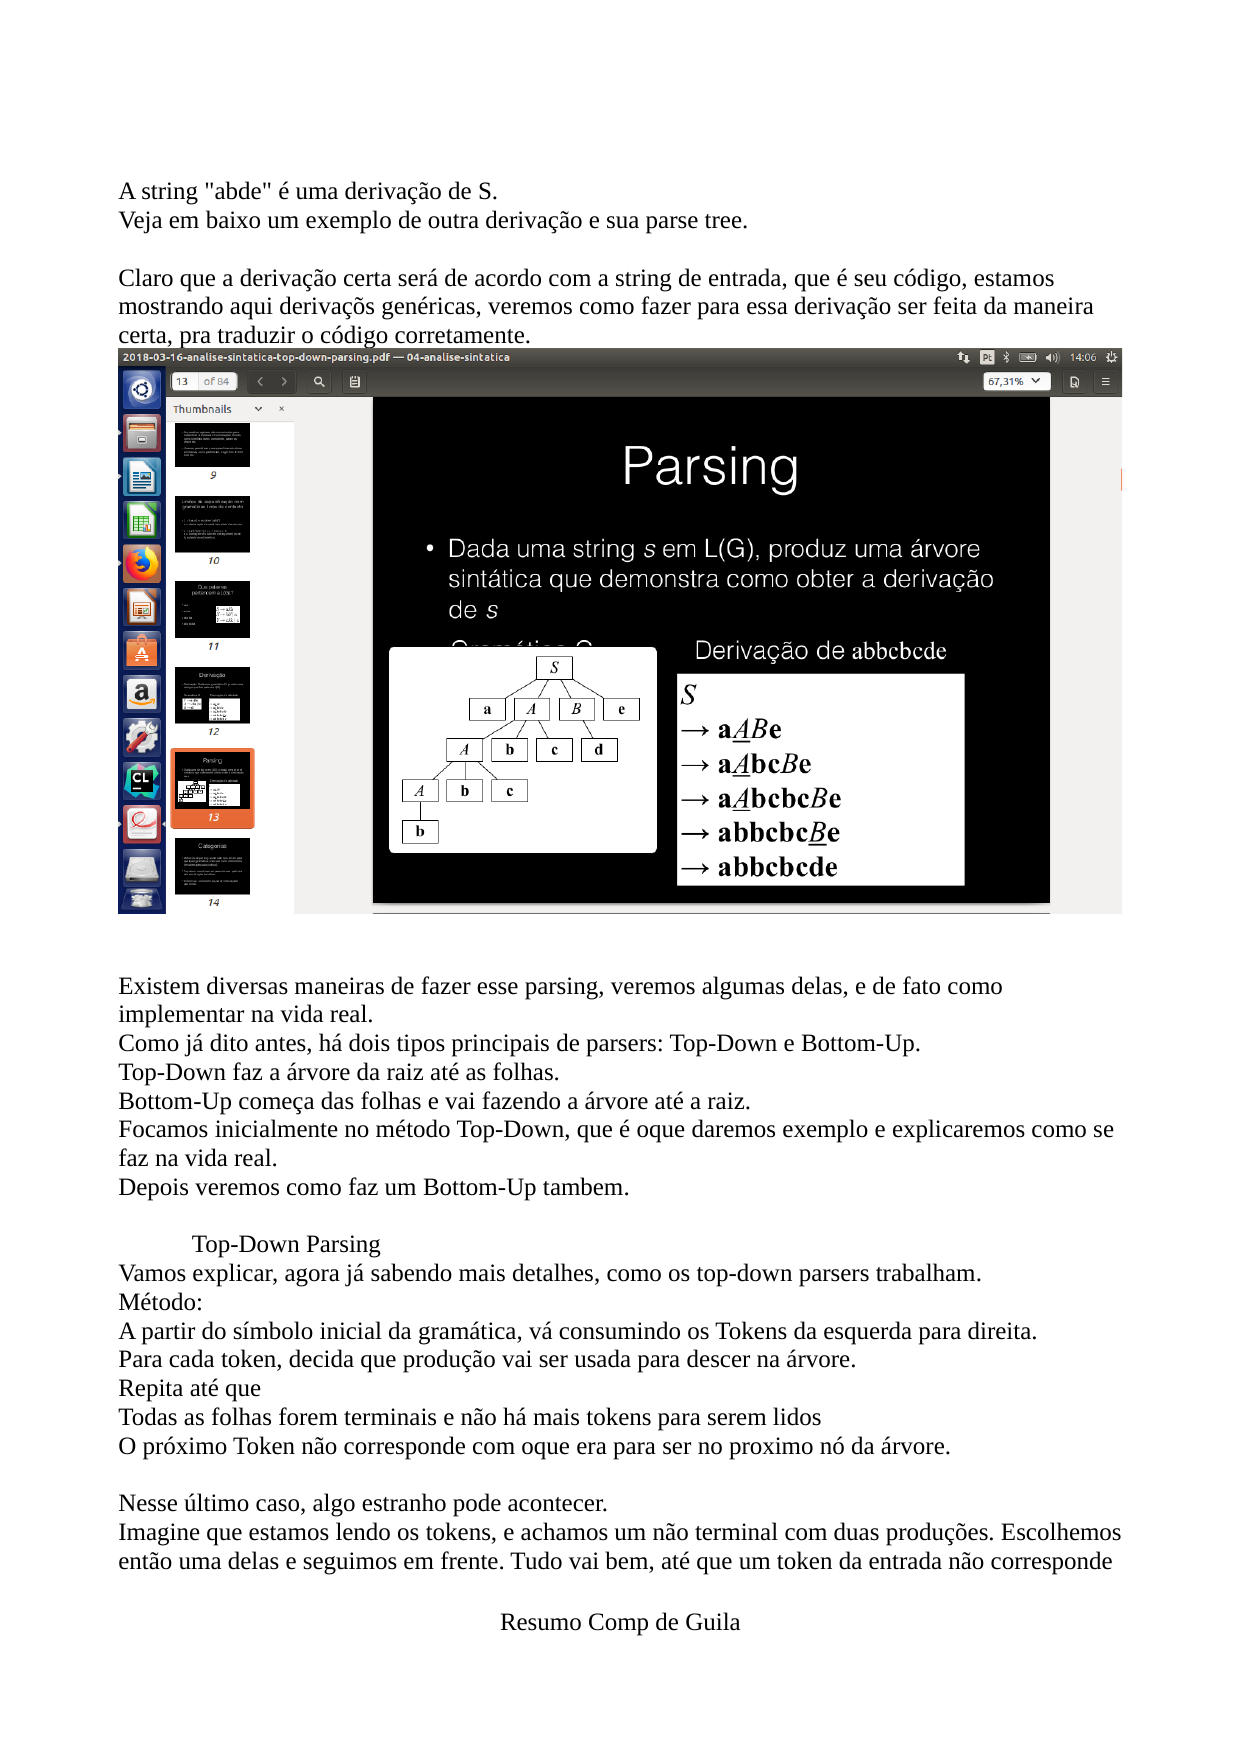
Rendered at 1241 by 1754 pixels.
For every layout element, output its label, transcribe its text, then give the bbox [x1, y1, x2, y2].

text Focamos inicialmente no método Top-Down, que é oque daremos exemplo e explicaremos como se faz na vida real. [118, 1114, 1122, 1172]
text Bottom-Up começa das folhas e vai fazendo a árvore até a raiz. [118, 1086, 1122, 1114]
text Imagine que estamos lendo os tokens, e achamos um não terminal com duas produções. Escolhemos então uma delas e seguimos em frente. Tudo vai bem, até que um token da entrada não corresponde [118, 1517, 1122, 1574]
text Como já dito antes, há dois tipos principais de parsers: Top-Down e Bottom-Up. [118, 1028, 1122, 1057]
text Método: A partir do símbolo inicial da gramática, vá consumindo os Tokens da esquerda para direita. [118, 1287, 1122, 1344]
text A string "abde" é uma derivação de S. [118, 176, 1122, 205]
text Nesse último caso, algo estranho pode acontecer. [118, 1488, 1122, 1517]
text Existem diversas maneiras de fazer esse parsing, veremos algumas delas, e de fato como implementar na vida real. [118, 971, 1122, 1028]
text Top-Down faz a árvore da raiz até as folhas. [118, 1057, 1122, 1086]
text Para cada token, decida que produção vai ser usada para descer na árvore. [118, 1344, 1122, 1373]
text Top-Down Parsing [118, 1229, 1122, 1258]
text Repita até que [118, 1373, 1122, 1402]
text Veja em baixo um exemplo de outra derivação e sua parse tree. [118, 205, 1122, 234]
text Depois veremos como faz um Bottom-Up tambem. [118, 1172, 1122, 1201]
picture [118, 348, 1123, 914]
text Claro que a derivação certa será de acordo com a string de entrada, que é seu código, estamos mostrando aqui derivaçõs genéricas, veremos como fazer para essa derivação ser feita da maneira certa, pra traduzir o código corretamente. [118, 263, 1122, 348]
text Vamos explicar, agora já sabendo mais detalhes, como os top-down parsers trabalham. [118, 1258, 1122, 1287]
text Todas as folhas forem terminais e não há mais tokens para serem lidos [118, 1402, 1122, 1431]
text O próximo Token não corresponde com oque era para ser no proximo nó da árvore. [118, 1431, 1122, 1459]
